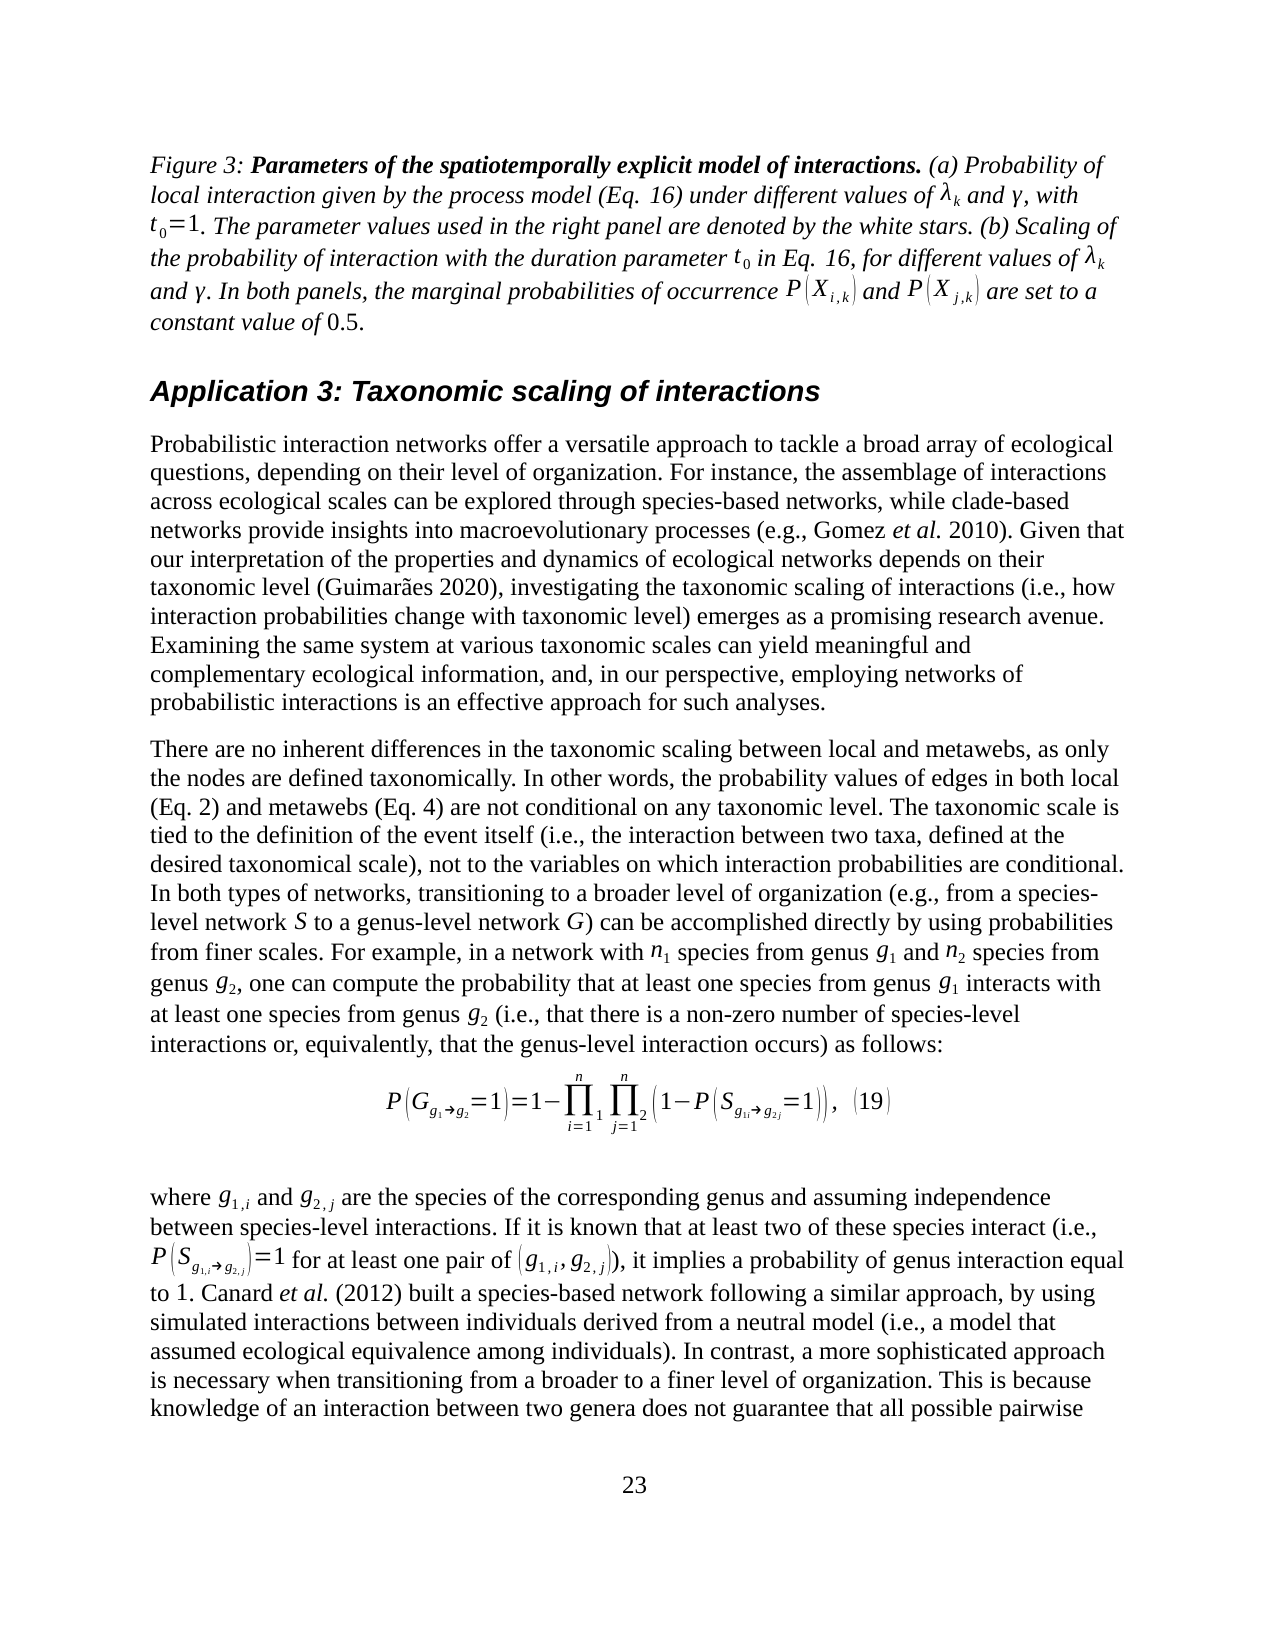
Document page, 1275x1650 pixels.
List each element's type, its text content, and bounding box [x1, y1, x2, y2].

text Probabilistic interaction networks offer a versatile approach to tackle a broad array of ecological questions, depending on their level of organization. For instance, the assemblage of interactions across ecological scales can be explored through species-based networks, while clade-based networks provide insights into macroevolutionary processes (e.g., Gomez et al. 2010). Given that our interpretation of the properties and dynamics of ecological networks depends on their taxonomic level (Guimarães 2020), investigating the taxonomic scaling of interactions (i.e., how interaction probabilities change with taxonomic level) emerges as a promising research avenue. Examining the same system at various taxonomic scales can yield meaningful and complementary ecological information, and, in our perspective, employing networks of probabilistic interactions is an effective approach for such analyses. [150, 429, 1125, 716]
subtitle Application 3: Taxonomic scaling of interactions [150, 374, 1125, 407]
text Figure 3: Parameters of the spatiotemporally explicit model of interactions. (a) Probability of local interaction given by the process model (Eq. 16) under different values of and , with . The parameter values used in the right panel are denoted by the white stars. (b) Scaling of the probability of interaction with the duration parameter in Eq. 16, for different values of and . In both panels, the marginal probabilities of occurrence and are set to a constant value of . [150, 150, 1125, 336]
text There are no inherent differences in the taxonomic scaling between local and metawebs, as only the nodes are defined taxonomically. In other words, the probability values of edges in both local (Eq. 2) and metawebs (Eq. 4) are not conditional on any taxonomic level. The taxonomic scale is tied to the definition of the event itself (i.e., the interaction between two taxa, defined at the desired taxonomical scale), not to the variables on which interaction probabilities are conditional. In both types of networks, transitioning to a broader level of organization (e.g., from a species-level network to a genus-level network ) can be accomplished directly by using probabilities from finer scales. For example, in a network with species from genus and species from genus , one can compute the probability that at least one species from genus interacts with at least one species from genus (i.e., that there is a non-zero number of species-level interactions or, equivalently, that the genus-level interaction occurs) as follows: [150, 734, 1125, 1058]
text where and are the species of the corresponding genus and assuming independence between species-level interactions. If it is known that at least two of these species interact (i.e., for at least one pair of ), it implies a probability of genus interaction equal to . Canard et al. (2012) built a species-based network following a similar approach, by using simulated interactions between individuals derived from a neutral model (i.e., a model that assumed ecological equivalence among individuals). In contrast, a more sophisticated approach is necessary when transitioning from a broader to a finer level of organization. This is because knowledge of an interaction between two genera does not guarantee that all possible pairwise combinations of their species will also interact. One possible method is to build a finer-scale network by generating probabilities of interactions through random sampling from a beta distribution, parameterized by the broader-scale network. [150, 1181, 1125, 1422]
